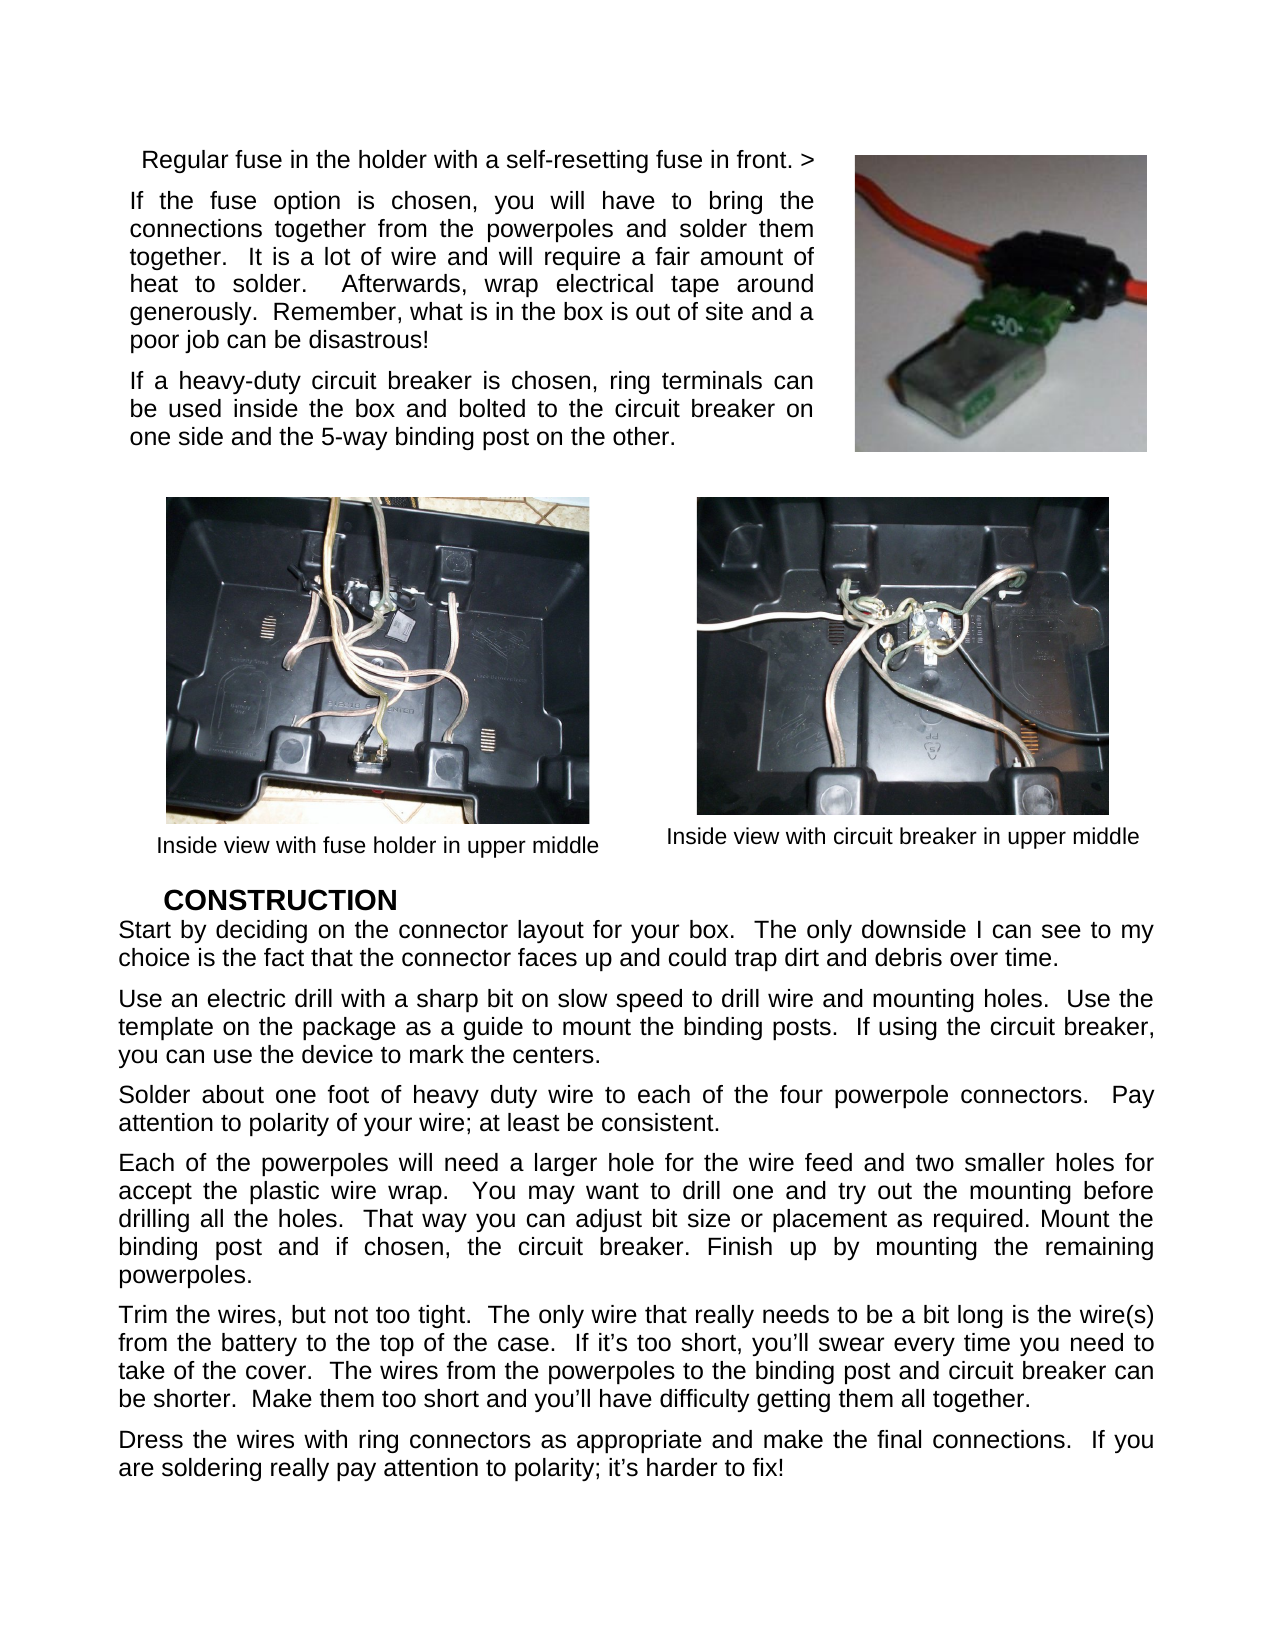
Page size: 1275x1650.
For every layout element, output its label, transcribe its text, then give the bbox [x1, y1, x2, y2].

text Dress the wires with ring connectors as appropriate and make the final connections. If you are soldering really pay attention to polarity; it’s harder to fix! [118, 1425, 1157, 1481]
table_header Regular fuse in the holder with a self-resetting fuse in front. > If the fuse option is chosen, you will have to bring the connections together from the powerpoles and solder them together. It is a lot of wire and will require a fair amount of heat to solder. Afterwards, wrap electrical tape around generously. Remember, what is in the box is out of site and a poor job can be disastrous! If a heavy-duty circuit breaker is chosen, ring terminals can be used inside the box and bolted to the circuit breaker on one side and the 5-way binding post on the other. [118, 146, 827, 461]
subtitle CONSTRUCTION [118, 884, 1157, 916]
picture [696, 497, 1109, 815]
table_header [827, 146, 1168, 461]
picture [854, 155, 1147, 452]
text Solder about one foot of heavy duty wire to each of the four powerpole connectors. Pay attention to polarity of your wire; at least be consistent. [118, 1081, 1157, 1137]
table_header Inside view with circuit breaker in upper middle [638, 489, 1168, 859]
text Trim the wires, but not too tight. The only wire that really needs to be a bit long is the wire(s) from the battery to the top of the case. If it’s too short, you’ll swear every time you need to take of the cover. The wires from the powerpoles to the binding post and circuit breaker can be shorter. Make them too short and you’ll have difficulty getting them all together. [118, 1301, 1157, 1413]
text Each of the powerpoles will need a larger hole for the wire feed and two smaller holes for accept the plastic wire wrap. You may want to drill one and try out the mounting before drilling all the holes. That way you can adjust bit size or placement as required. Mount the binding post and if chosen, the circuit breaker. Finish up by mounting the remaining powerpoles. [118, 1149, 1157, 1289]
picture [166, 497, 590, 824]
text Start by deciding on the connector layout for your box. The only downside I can see to my choice is the fact that the connector faces up and could trap dirt and debris over time. [118, 916, 1157, 972]
text Use an electric drill with a sharp bit on slow speed to drill wire and mounting holes. Use the template on the package as a guide to mount the binding posts. If using the circuit breaker, you can use the device to mark the centers. [118, 984, 1157, 1068]
table_header Inside view with fuse holder in upper middle [118, 489, 637, 859]
